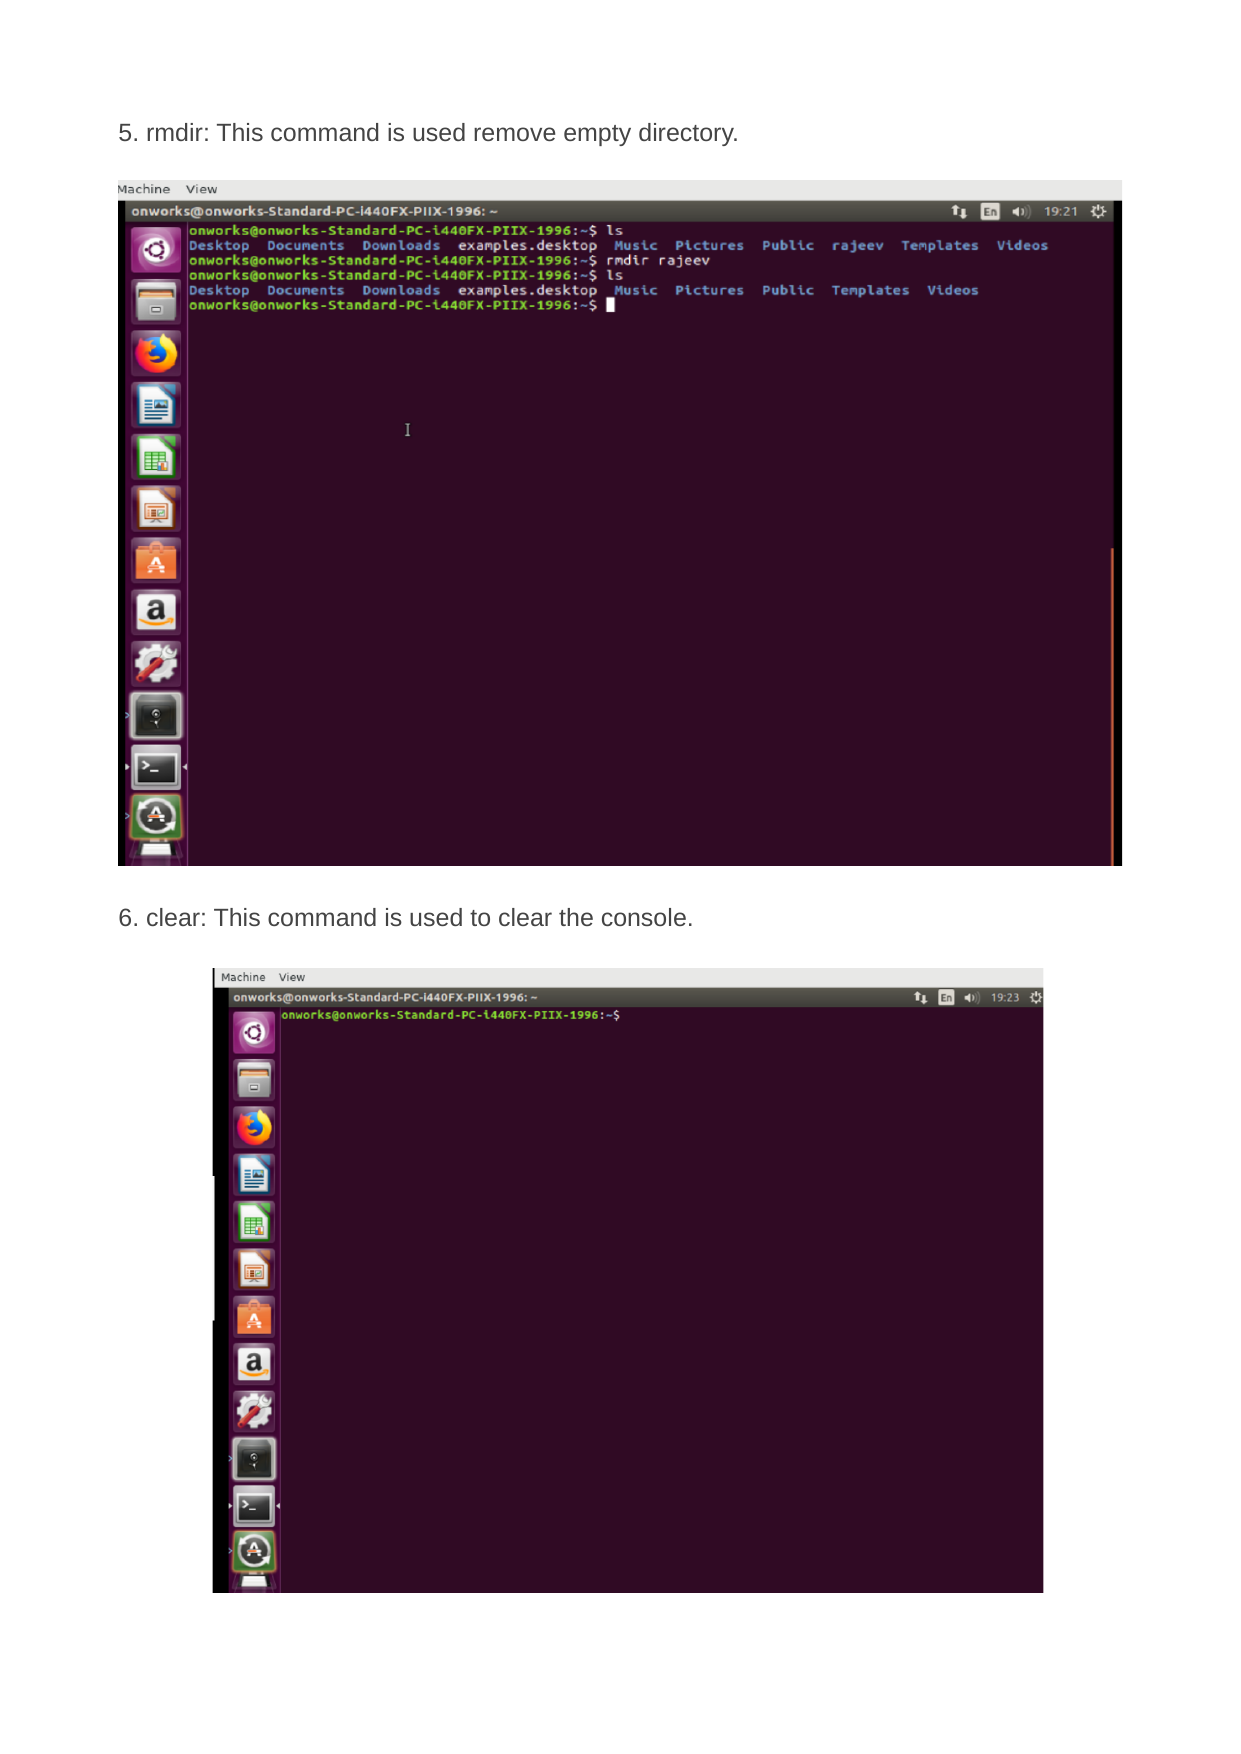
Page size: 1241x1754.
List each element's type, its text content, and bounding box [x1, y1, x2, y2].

text 6. clear: This command is used to clear the console. [118, 903, 1122, 932]
text 5. rmdir: This command is used remove empty directory. [118, 118, 1122, 147]
picture [212, 968, 1044, 1593]
picture [118, 180, 1123, 866]
